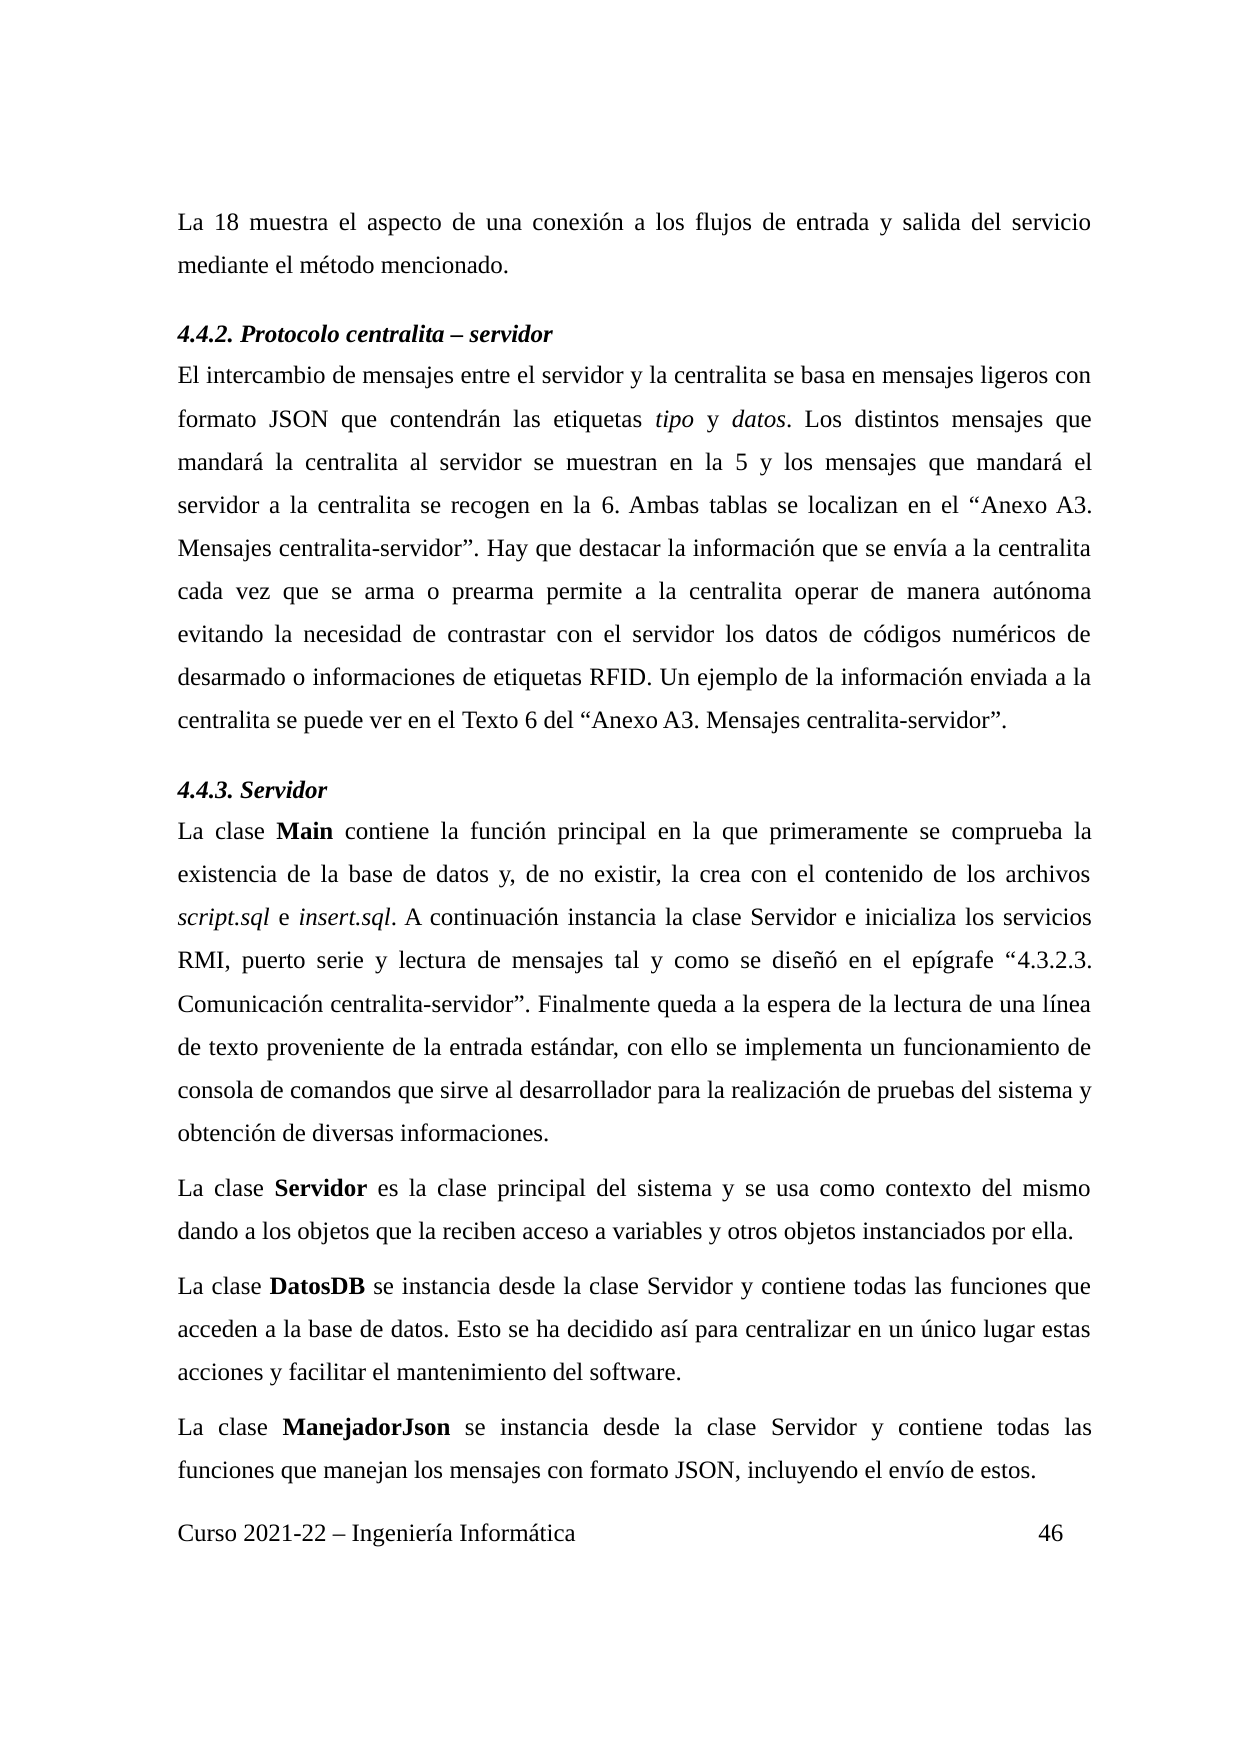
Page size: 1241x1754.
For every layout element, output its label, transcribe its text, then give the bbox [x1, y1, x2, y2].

text La clase DatosDB se instancia desde la clase Servidor y contiene todas las funciones que acceden a la base de datos. Esto se ha decidido así para centralizar en un único lugar estas acciones y facilitar el mantenimiento del software. [177, 1271, 1092, 1386]
text La clase ManejadorJson se instancia desde la clase Servidor y contiene todas las funciones que manejan los mensajes con formato JSON, incluyendo el envío de estos. [177, 1412, 1092, 1484]
text La Figura 18 muestra el aspecto de una conexión a los flujos de entrada y salida del servicio mediante el método mencionado. [177, 207, 1092, 278]
subtitle 4.4.3. Servidor [177, 775, 1092, 804]
text La clase Servidor es la clase principal del sistema y se usa como contexto del mismo dando a los objetos que la reciben acceso a variables y otros objetos instanciados por ella. [177, 1173, 1092, 1245]
text La clase Main contiene la función principal en la que primeramente se comprueba la existencia de la base de datos y, de no existir, la crea con el contenido de los archivos script.sql e insert.sql. A continuación instancia la clase Servidor e inicializa los servicios RMI, puerto serie y lectura de mensajes tal y como se diseñó en el epígrafe “4.3.2.3. Comunicación centralita-servidor”. Finalmente queda a la espera de la lectura de una línea de texto proveniente de la entrada estándar, con ello se implementa un funcionamiento de consola de comandos que sirve al desarrollador para la realización de pruebas del sistema y obtención de diversas informaciones. [177, 816, 1092, 1147]
subtitle 4.4.2. Protocolo centralita – servidor [177, 319, 1092, 348]
text El intercambio de mensajes entre el servidor y la centralita se basa en mensajes ligeros con formato JSON que contendrán las etiquetas tipo y datos. Los distintos mensajes que mandará la centralita al servidor se muestran en la Tabla 5 y los mensajes que mandará el servidor a la centralita se recogen en la Tabla 6. Ambas tablas se localizan en el “Anexo A3. Mensajes centralita-servidor”. Hay que destacar la información que se envía a la centralita cada vez que se arma o prearma permite a la centralita operar de manera autónoma evitando la necesidad de contrastar con el servidor los datos de códigos numéricos de desarmado o informaciones de etiquetas RFID. Un ejemplo de la información enviada a la centralita se puede ver en el Texto 6 del “Anexo A3. Mensajes centralita-servidor”. [177, 361, 1092, 734]
